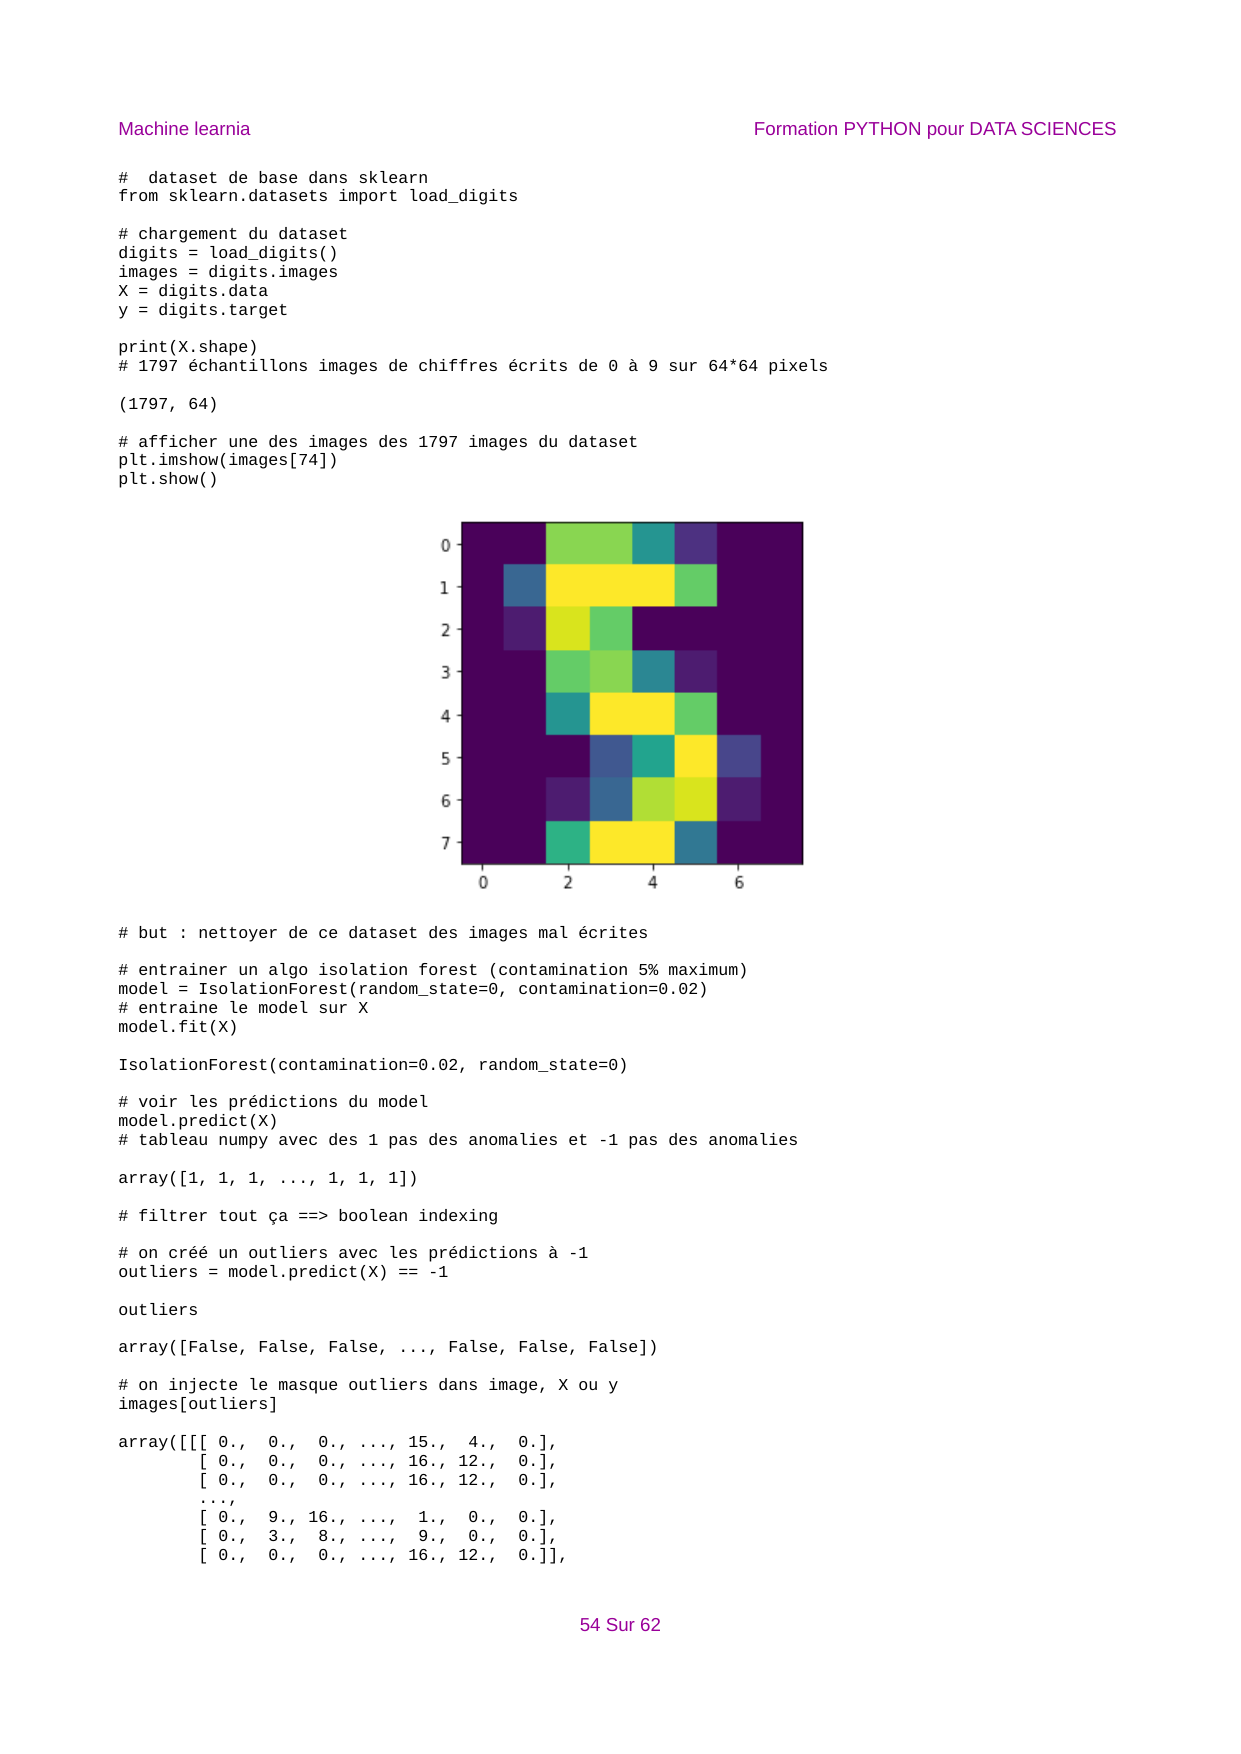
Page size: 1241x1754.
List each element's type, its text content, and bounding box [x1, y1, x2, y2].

text X = digits.data [118, 282, 1122, 301]
text model.fit(X) [118, 1018, 1122, 1037]
text [ 0., 9., 16., ..., 1., 0., 0.], [118, 1509, 1122, 1528]
text [ 0., 0., 0., ..., 16., 12., 0.]], [118, 1546, 1122, 1565]
text images = digits.images [118, 263, 1122, 282]
text y = digits.target [118, 301, 1122, 320]
text outliers = model.predict(X) == -1 [118, 1264, 1122, 1282]
text from sklearn.datasets import load_digits [118, 188, 1122, 207]
text # but : nettoyer de ce dataset des images mal écrites [118, 924, 1122, 943]
text array([[[ 0., 0., 0., ..., 15., 4., 0.], [118, 1433, 1122, 1452]
text # tableau numpy avec des 1 pas des anomalies et -1 pas des anomalies [118, 1132, 1122, 1151]
text # entraine le model sur X [118, 1000, 1122, 1018]
picture [416, 508, 824, 906]
text # on injecte le masque outliers dans image, X ou y [118, 1377, 1122, 1396]
text array([False, False, False, ..., False, False, False]) [118, 1339, 1122, 1358]
text digits = load_digits() [118, 244, 1122, 263]
text # 1797 échantillons images de chiffres écrits de 0 à 9 sur 64*64 pixels [118, 358, 1122, 377]
text model.predict(X) [118, 1113, 1122, 1132]
text # filtrer tout ça ==> boolean indexing [118, 1207, 1122, 1226]
text # entrainer un algo isolation forest (contamination 5% maximum) [118, 962, 1122, 981]
text [ 0., 0., 0., ..., 16., 12., 0.], [118, 1471, 1122, 1490]
text [ 0., 0., 0., ..., 16., 12., 0.], [118, 1452, 1122, 1471]
text outliers [118, 1301, 1122, 1320]
text ..., [118, 1490, 1122, 1509]
text IsolationForest(contamination=0.02, random_state=0) [118, 1056, 1122, 1075]
text [ 0., 3., 8., ..., 9., 0., 0.], [118, 1528, 1122, 1546]
text plt.show() [118, 471, 1122, 490]
text array([1, 1, 1, ..., 1, 1, 1]) [118, 1169, 1122, 1188]
text # voir les prédictions du model [118, 1094, 1122, 1113]
text images[outliers] [118, 1396, 1122, 1414]
text plt.imshow(images[74]) [118, 452, 1122, 471]
text print(X.shape) [118, 339, 1122, 358]
text # on créé un outliers avec les prédictions à -1 [118, 1245, 1122, 1264]
text # afficher une des images des 1797 images du dataset [118, 433, 1122, 452]
text # dataset de base dans sklearn [118, 169, 1122, 188]
text model = IsolationForest(random_state=0, contamination=0.02) [118, 981, 1122, 1000]
text # chargement du dataset [118, 226, 1122, 244]
text (1797, 64) [118, 395, 1122, 414]
